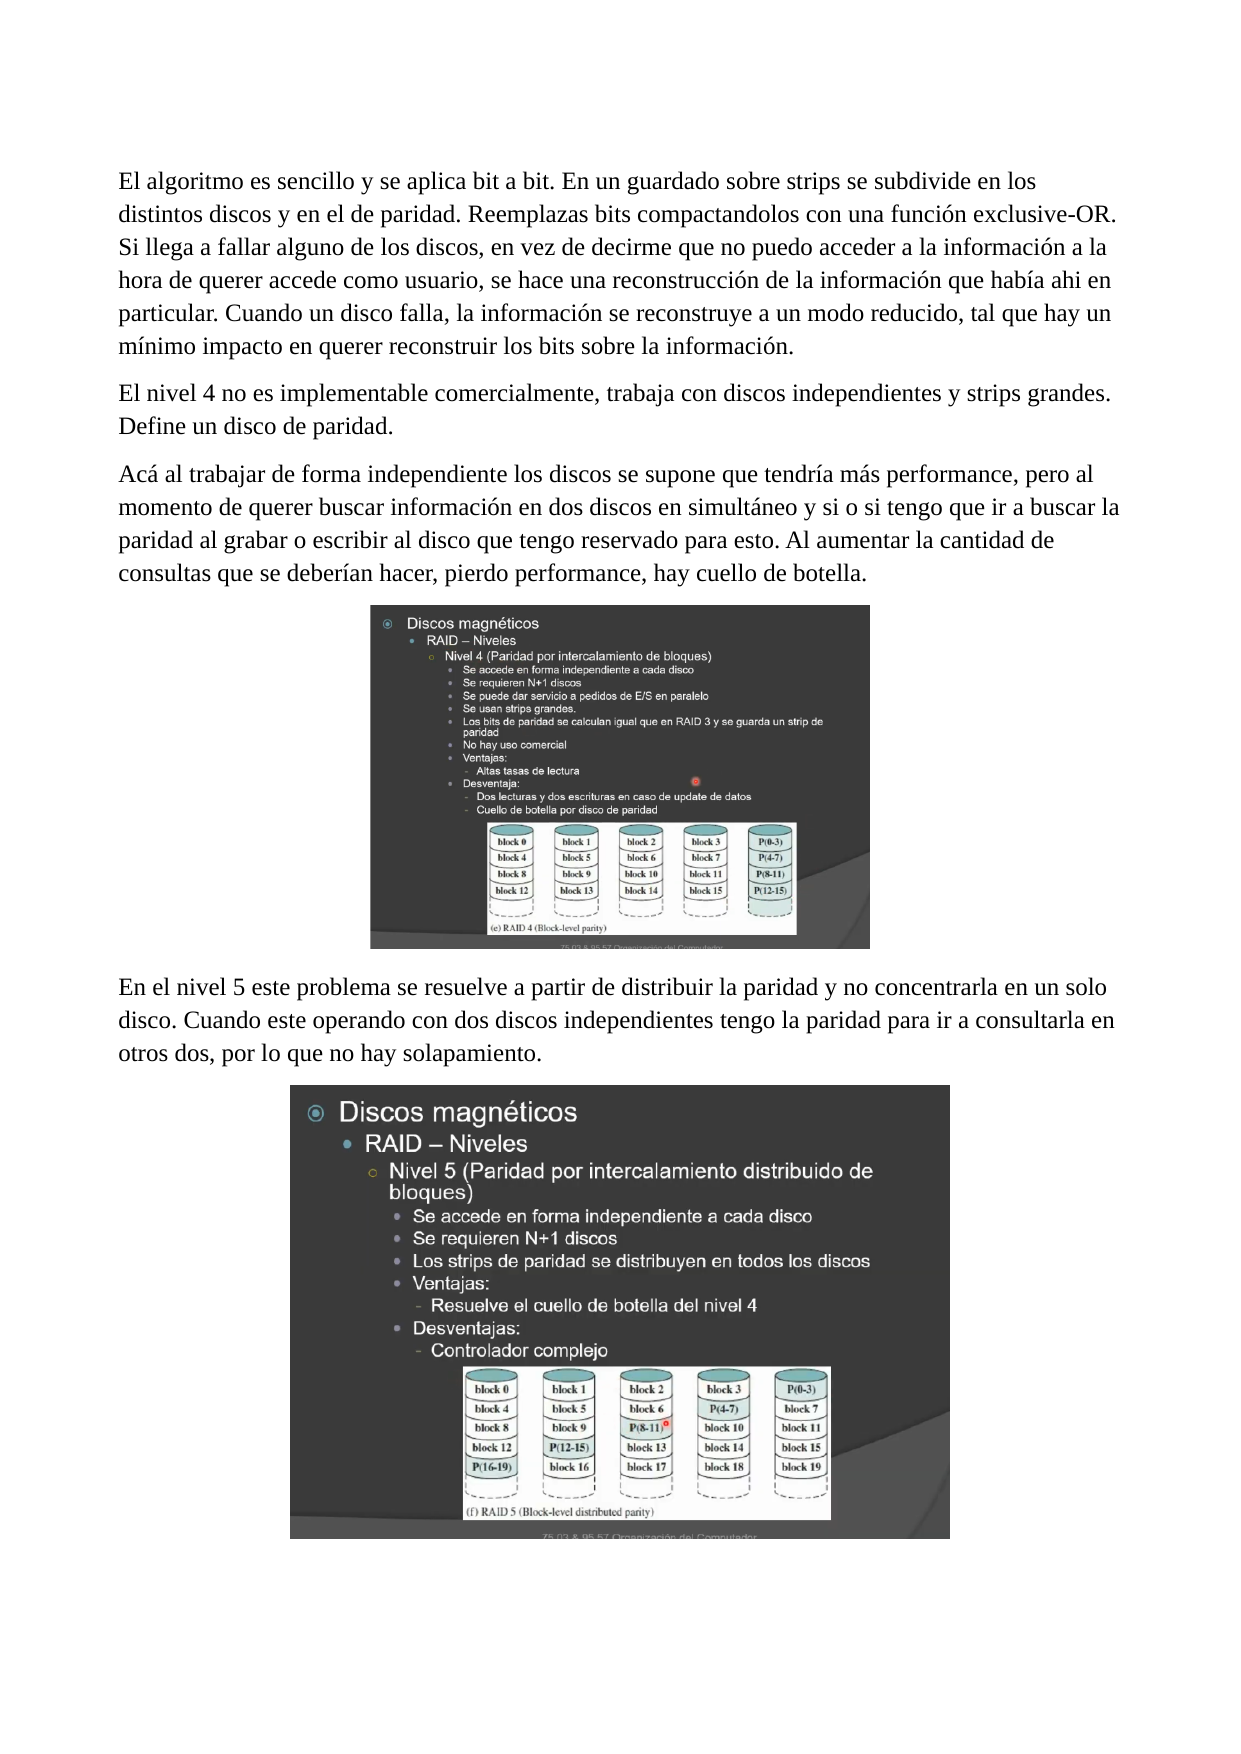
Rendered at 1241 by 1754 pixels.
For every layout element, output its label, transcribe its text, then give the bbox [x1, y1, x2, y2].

picture [290, 1085, 950, 1539]
text En el nivel 5 este problema se resuelve a partir de distribuir la paridad y no concentrarla en un solo disco. Cuando este operando con dos discos independientes tengo la paridad para ir a consultarla en otros dos, por lo que no hay solapamiento. [118, 972, 1122, 1067]
text Acá al trabajar de forma independiente los discos se supone que tendría más performance, pero al momento de querer buscar información en dos discos en simultáneo y si o si tengo que ir a buscar la paridad al grabar o escribir al disco que tengo reservado para esto. Al aumentar la cantidad de consultas que se deberían hacer, pierdo performance, hay cuello de botella. [118, 459, 1122, 587]
text El algoritmo es sencillo y se aplica bit a bit. En un guardado sobre strips se subdivide en los distintos discos y en el de paridad. Reemplazas bits compactandolos con una función exclusive-OR. Si llega a fallar alguno de los discos, en vez de decirme que no puedo acceder a la información a la hora de querer accede como usuario, se hace una reconstrucción de la información que había ahi en particular. Cuando un disco falla, la información se reconstruye a un modo reducido, tal que hay un mínimo impacto en querer reconstruir los bits sobre la información. [118, 166, 1122, 359]
picture [370, 605, 870, 949]
text El nivel 4 no es implementable comercialmente, trabaja con discos independientes y strips grandes. Define un disco de paridad. [118, 378, 1122, 440]
